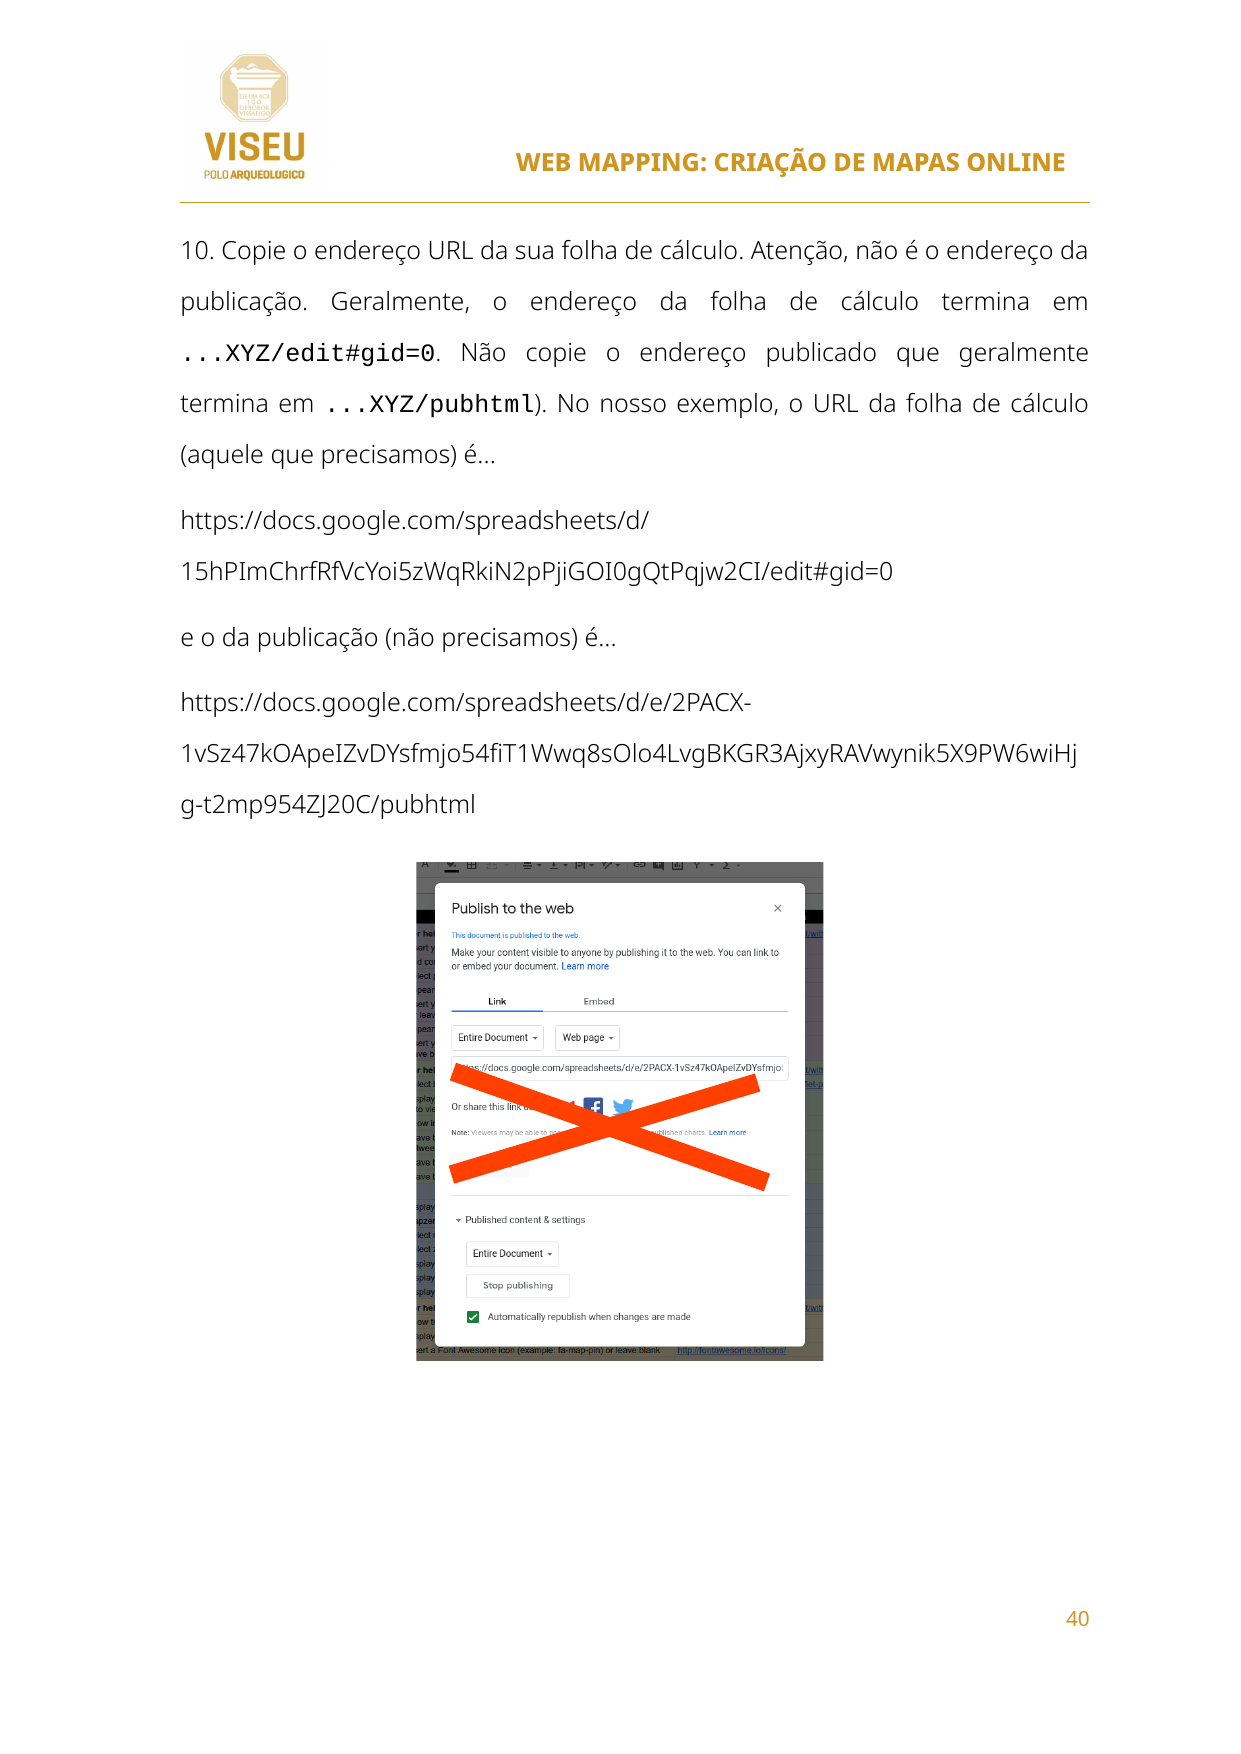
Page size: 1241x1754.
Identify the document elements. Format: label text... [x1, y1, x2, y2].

text https://docs.google.com/spreadsheets/d/e/2PACX-1vSz47kOApeIZvDYsfmjo54fiT1Wwq8sOlo4LvgBKGR3AjxyRAVwynik5X9PW6wiHjg-t2mp954ZJ20C/pubhtml [180, 685, 1090, 821]
text https://docs.google.com/spreadsheets/d/15hPImChrfRfVcYoi5zWqRkiN2pPjiGOI0gQtPqjw2CI/edit#gid=0 [180, 503, 1090, 588]
text 10. Copie o endereço URL da sua folha de cálculo. Atenção, não é o endereço da publicação. Geralmente, o endereço da folha de cálculo termina em ...XYZ/edit#gid=0. Não copie o endereço publicado que geralmente termina em ...XYZ/pubhtml). No nosso exemplo, o URL da folha de cálculo (aquele que precisamos) é... [180, 232, 1090, 471]
picture [416, 862, 824, 1361]
text e o da publicação (não precisamos) é... [180, 619, 1090, 653]
